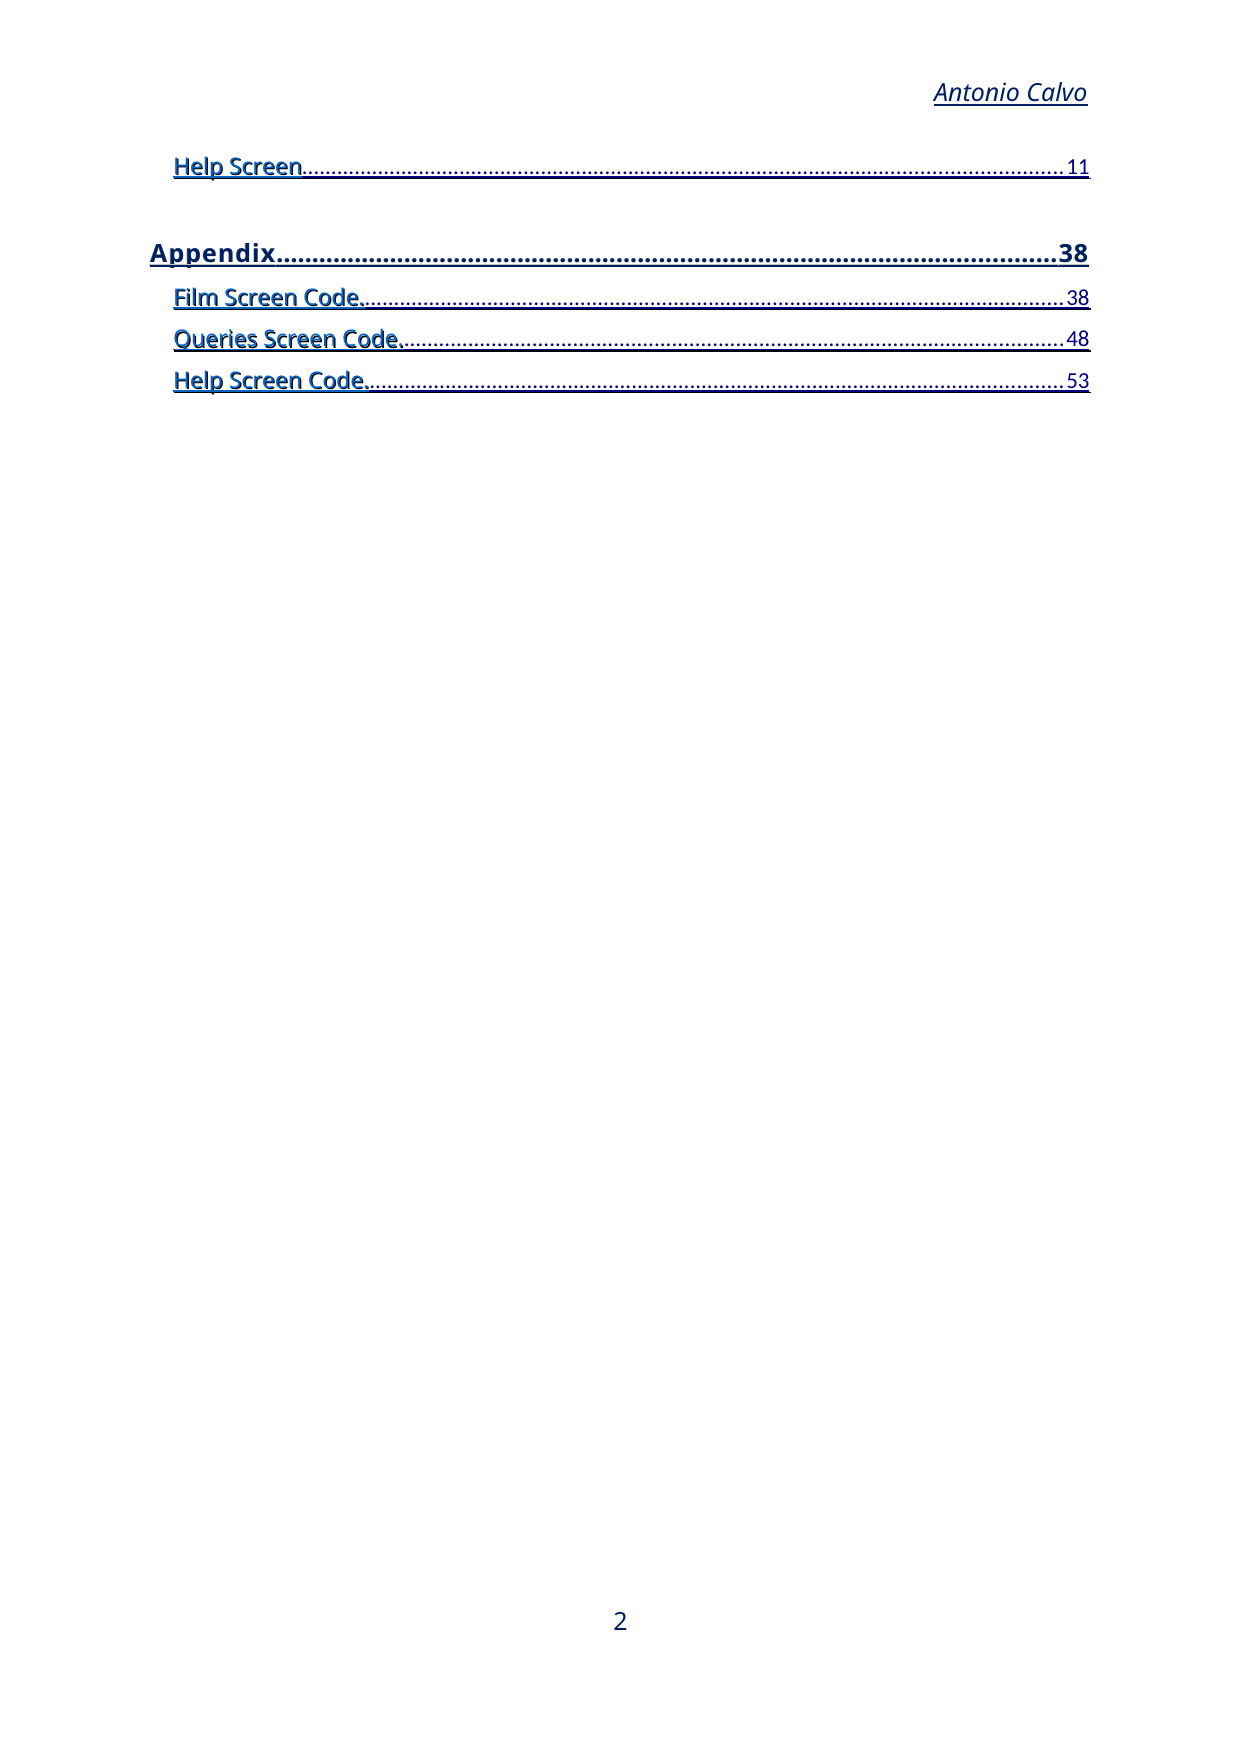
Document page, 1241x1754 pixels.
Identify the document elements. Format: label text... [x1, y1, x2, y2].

text Appendix 38 [150, 236, 1090, 264]
text Queries Screen Code. 48 [173, 322, 1090, 350]
text Help Screen Code. 53 [173, 364, 1090, 392]
text Film Screen Code. 38 [173, 281, 1090, 308]
text Help Screen 11 [173, 150, 1090, 178]
